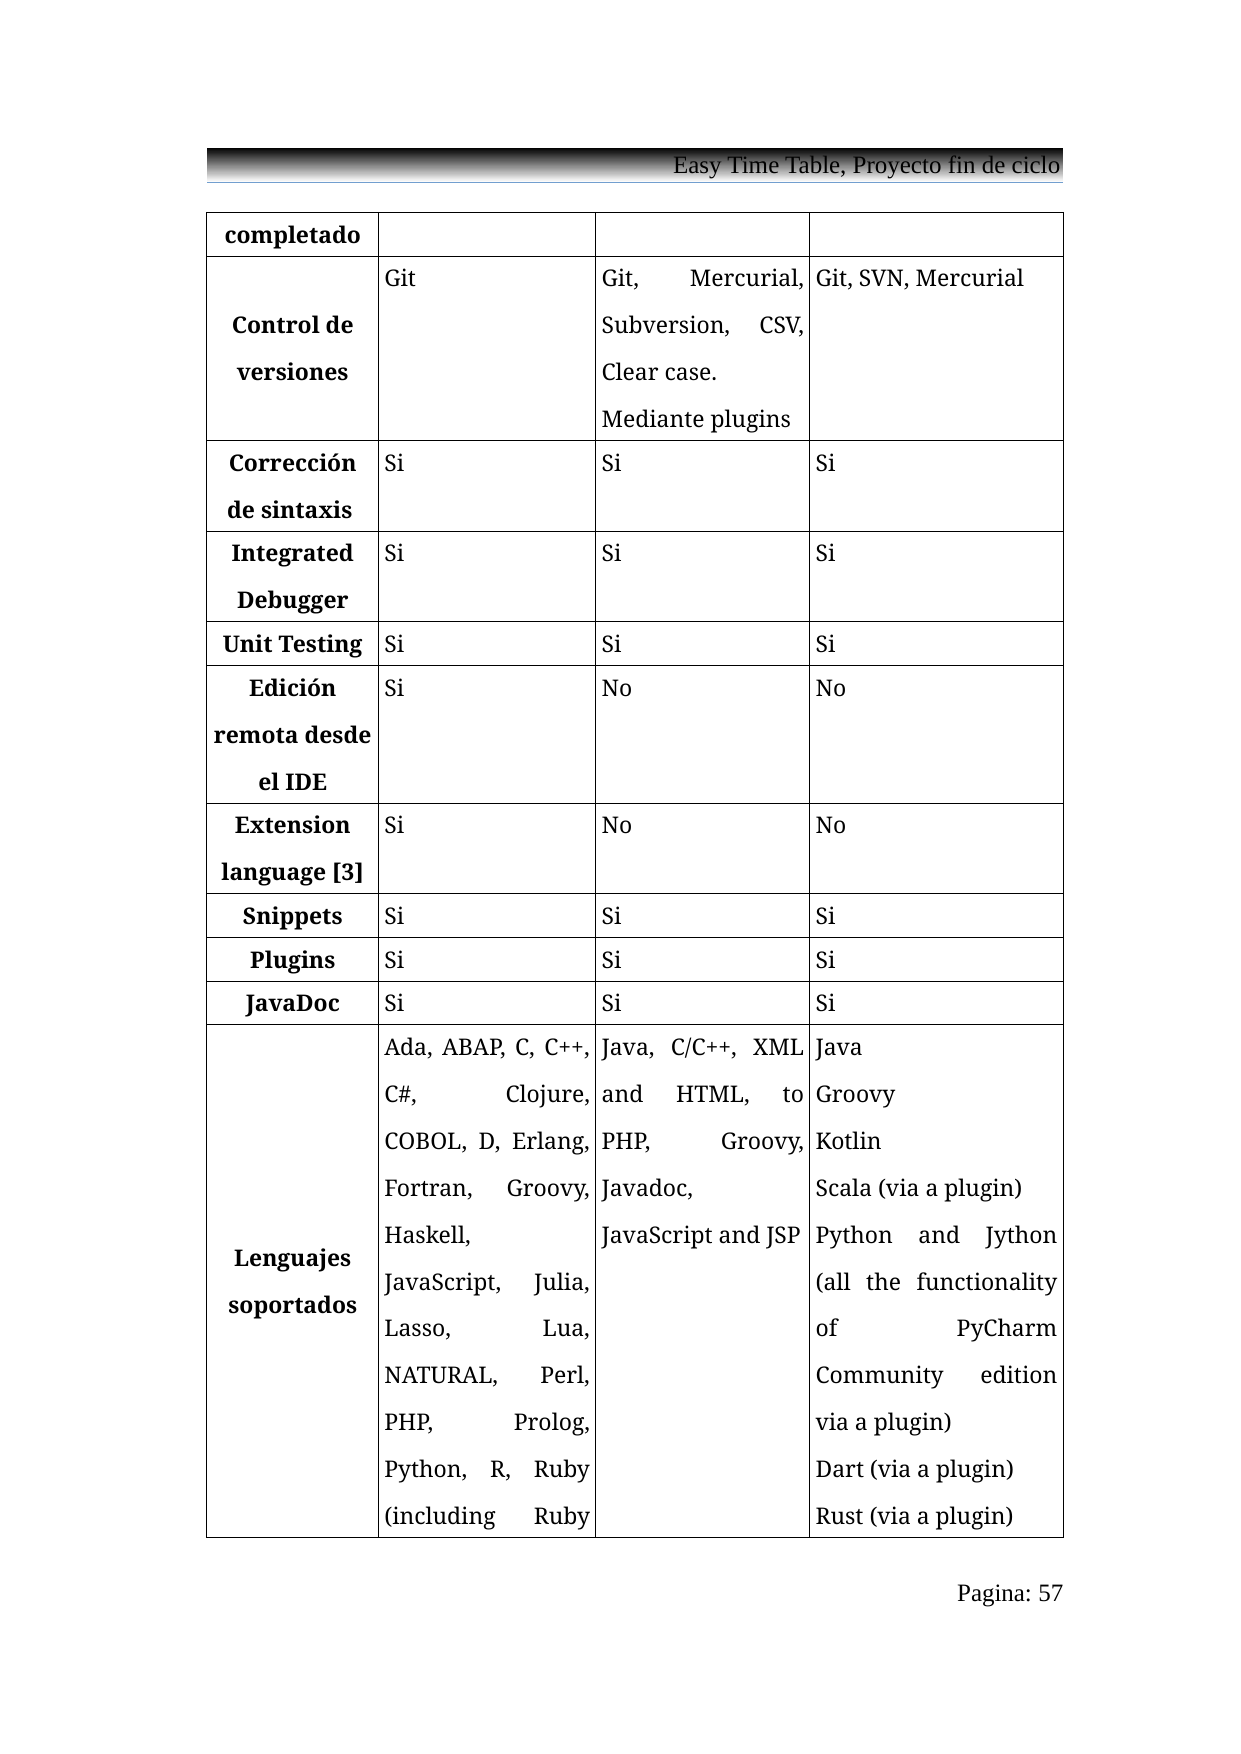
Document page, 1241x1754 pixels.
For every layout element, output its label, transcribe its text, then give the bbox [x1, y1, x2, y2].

table_cell Si [596, 894, 809, 937]
table_cell [596, 213, 809, 256]
table_cell Si [596, 441, 809, 531]
table_cell Lenguajes soportados [207, 1025, 378, 1537]
table_cell Si [379, 894, 595, 937]
table_cell Snippets [207, 894, 378, 937]
table_cell Si [810, 441, 1063, 531]
table_cell Plugins [207, 938, 378, 981]
table_cell Corrección de sintaxis [207, 441, 378, 531]
table_cell Si [379, 441, 595, 531]
table_cell Si [596, 938, 809, 981]
table_cell No [596, 666, 809, 802]
table_cell Git [379, 257, 595, 440]
table_cell [379, 213, 595, 256]
table_cell JavaDoc [207, 982, 378, 1024]
table_cell Integrated Debugger [207, 532, 378, 621]
table_cell Si [810, 938, 1063, 981]
table_cell Control de versiones [207, 257, 378, 440]
table_cell Si [810, 532, 1063, 621]
table_cell Si [379, 622, 595, 665]
table_cell completado [207, 213, 378, 256]
table_cell Git, SVN, Mercurial [810, 257, 1063, 440]
table_cell Unit Testing [207, 622, 378, 665]
table_cell Si [379, 982, 595, 1024]
table_cell Extension language [3] [207, 804, 378, 893]
table_cell Si [379, 666, 595, 802]
table_cell Si [596, 982, 809, 1024]
table_cell Si [596, 532, 809, 621]
table_cell Si [810, 982, 1063, 1024]
table_cell No [596, 804, 809, 893]
table_cell Java, C/C++, XML and HTML, to PHP, Groovy, Javadoc, JavaScript and JSP [596, 1025, 809, 1537]
table_cell Si [596, 622, 809, 665]
table_cell Si [810, 894, 1063, 937]
table_cell Si [379, 804, 595, 893]
table_cell No [810, 666, 1063, 802]
table_cell No [810, 804, 1063, 893]
table_cell Si [379, 938, 595, 981]
table_cell Si [810, 622, 1063, 665]
table_cell Si [379, 532, 595, 621]
table_cell Git, Mercurial, Subversion, CSV, Clear case. Mediante plugins [596, 257, 809, 440]
table_cell Ada, ABAP, C, C++, C#, Clojure, COBOL, D, Erlang, Fortran, Groovy, Haskell, JavaScript, Julia, Lasso, Lua, NATURAL, Perl, PHP, Prolog, Python, R, Ruby (including Ruby [379, 1025, 595, 1537]
table_cell Java Groovy Kotlin Scala (via a plugin) Python and Jython (all the functionality of PyCharm Community edition via a plugin) Dart (via a plugin) Rust (via a plugin) [810, 1025, 1063, 1537]
table_cell [810, 213, 1063, 256]
table_cell Edición remota desde el IDE [207, 666, 378, 802]
